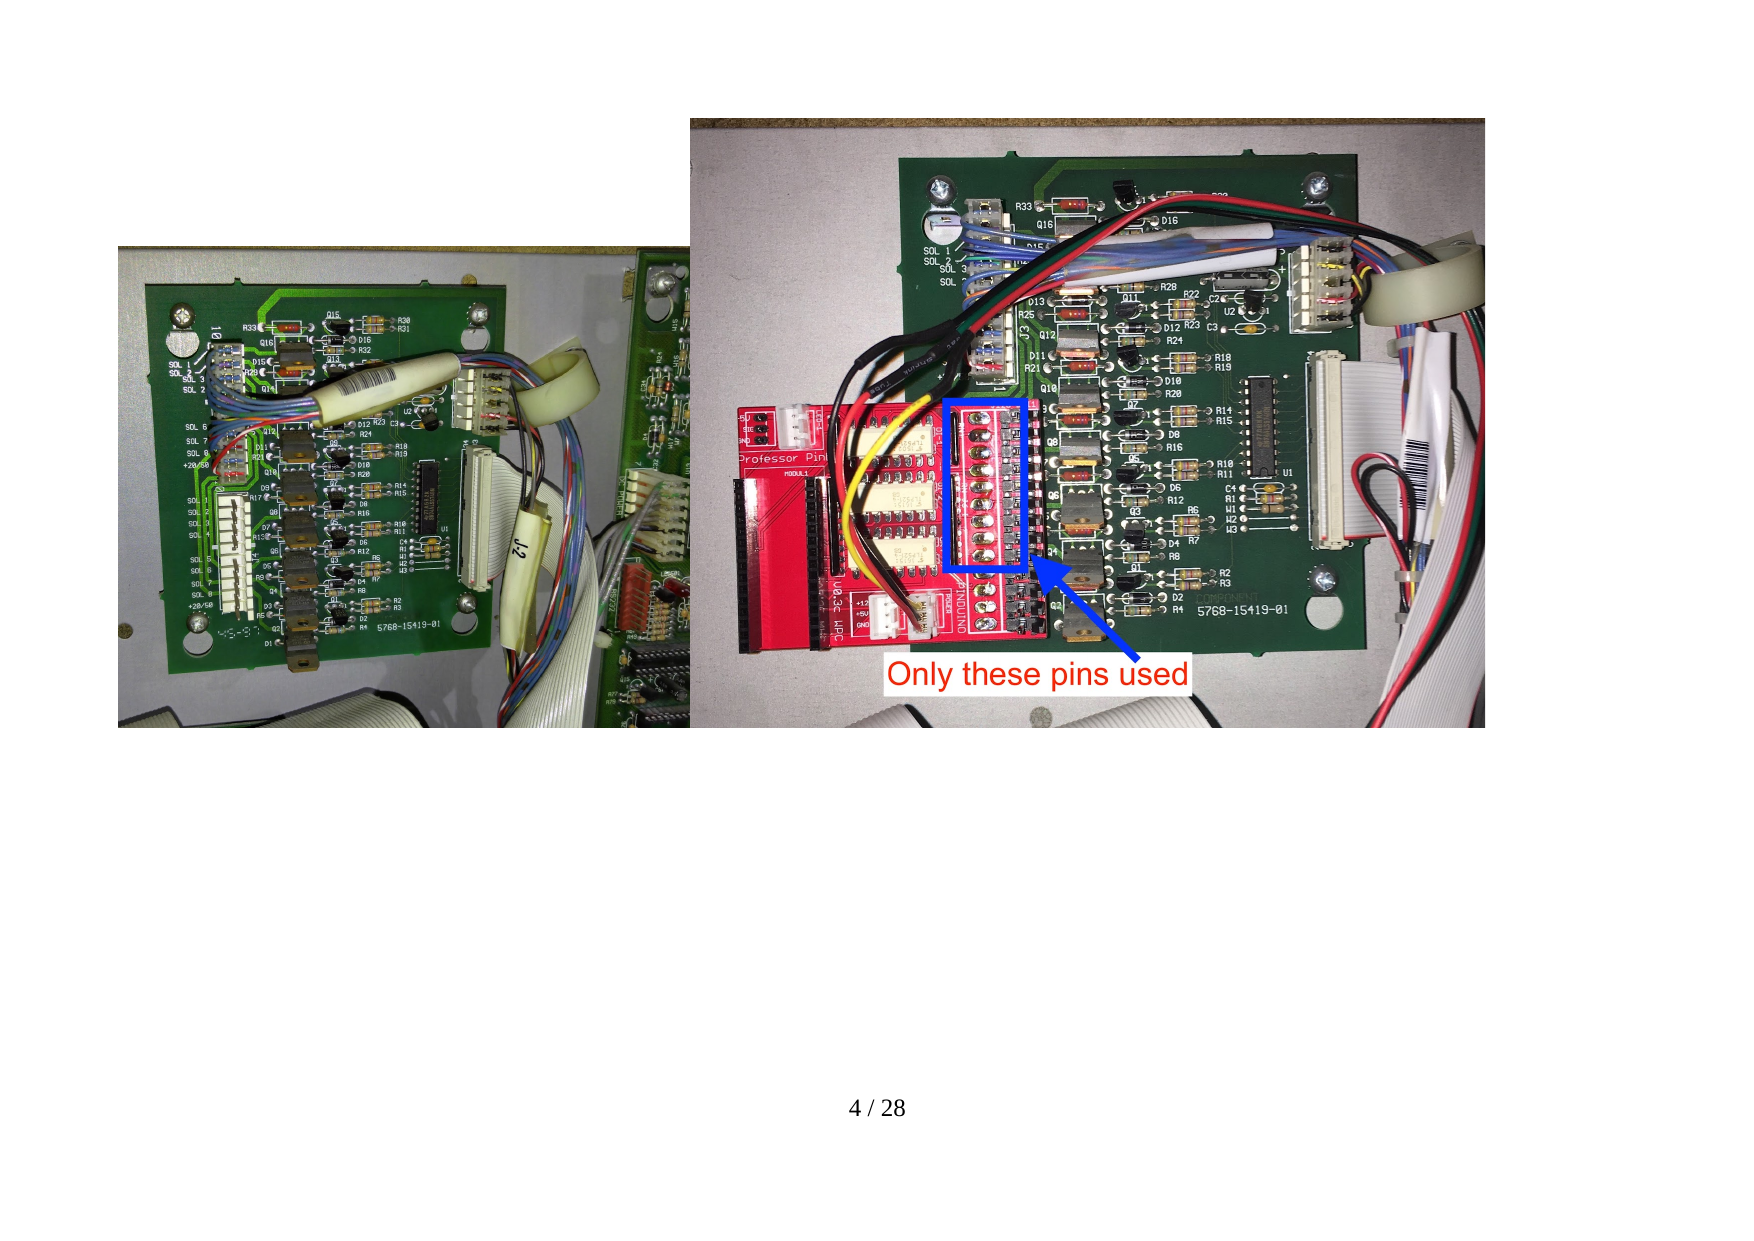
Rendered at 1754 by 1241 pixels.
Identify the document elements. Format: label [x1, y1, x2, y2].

picture [118, 118, 1486, 728]
